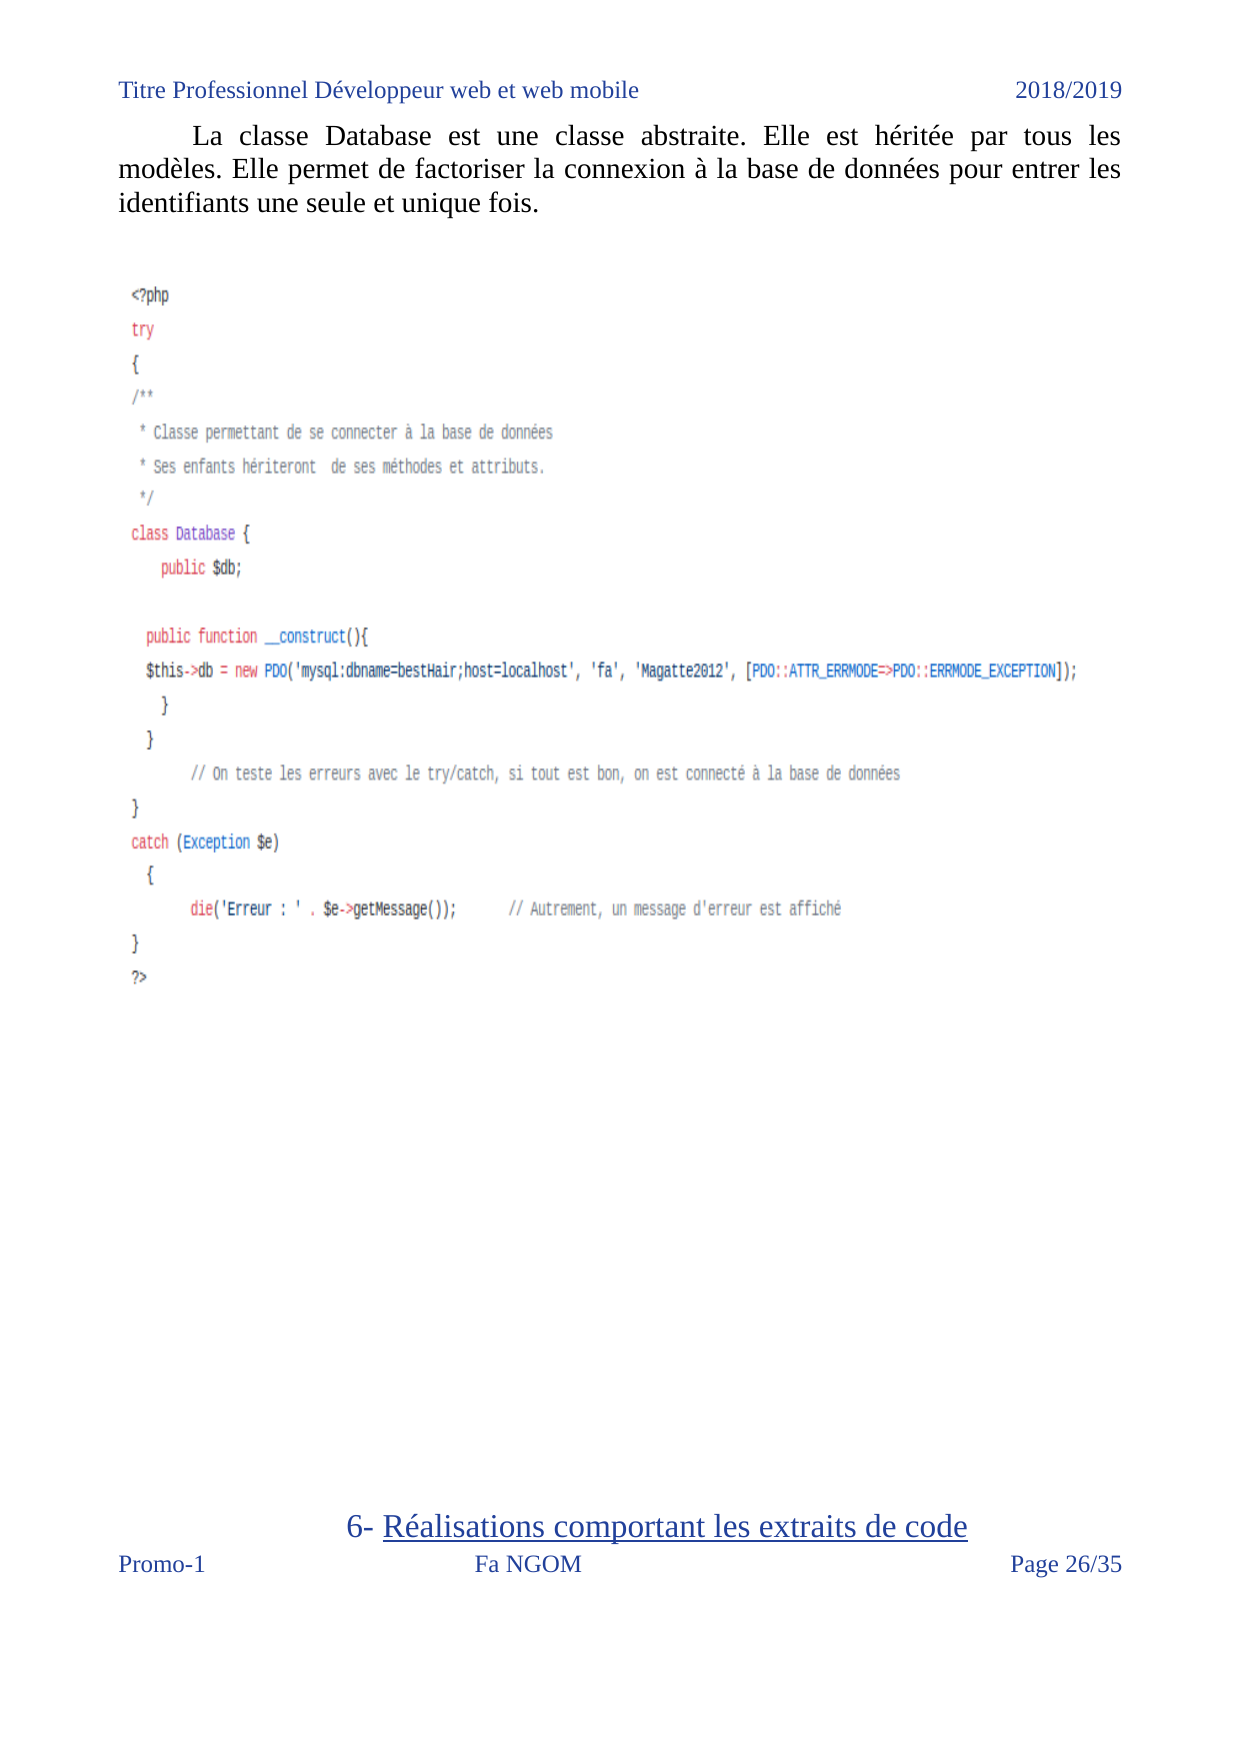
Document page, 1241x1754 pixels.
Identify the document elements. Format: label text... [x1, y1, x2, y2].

text La classe Database est une classe abstraite. Elle est héritée par tous les modèles. Elle permet de factoriser la connexion à la base de données pour entrer les identifiants une seule et unique fois. [118, 118, 1122, 219]
picture [118, 285, 1123, 1133]
text 6- Réalisations comportant les extraits de code [118, 1507, 1122, 1545]
